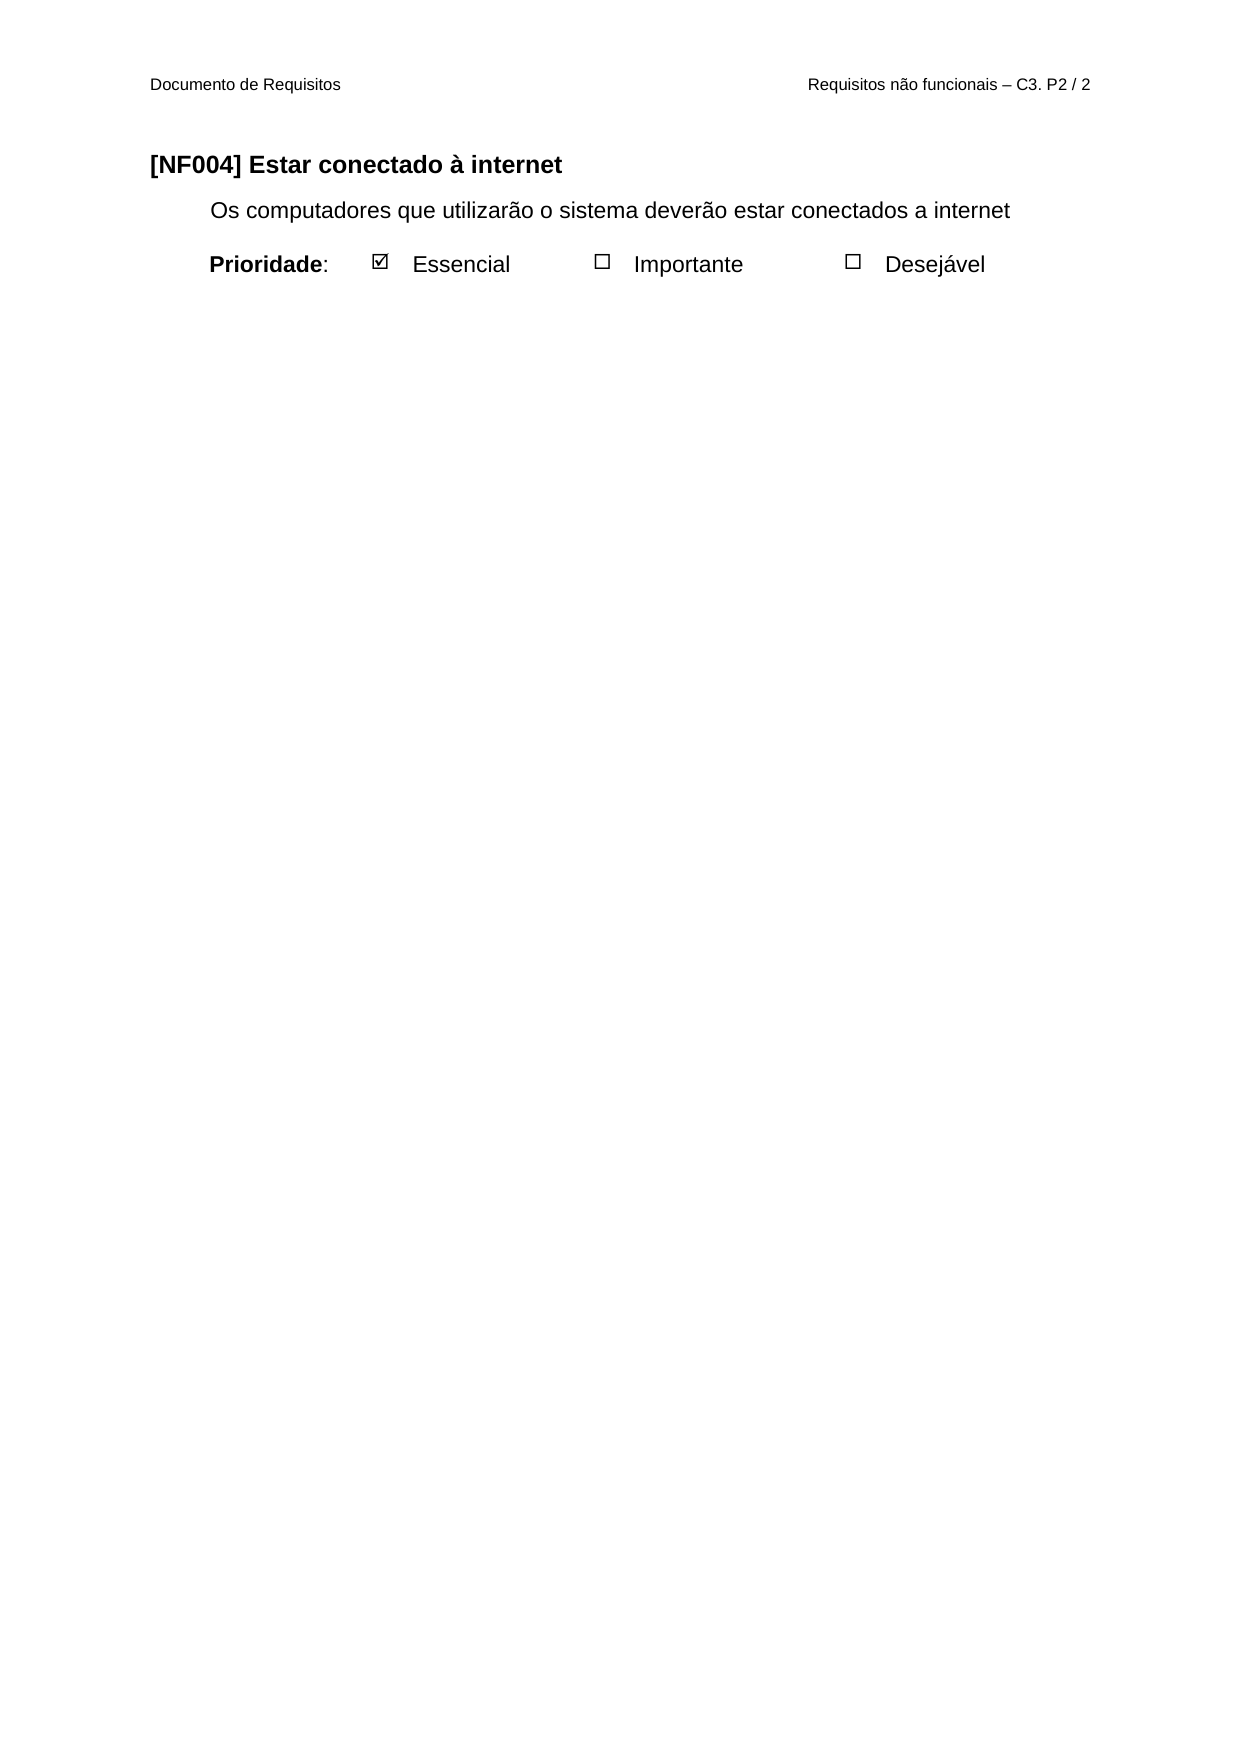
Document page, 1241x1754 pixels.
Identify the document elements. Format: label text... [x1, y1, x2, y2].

table_header Importante [623, 230, 829, 299]
text Os computadores que utilizarão o sistema deverão estar conectados a internet [210, 197, 1090, 224]
text [NF004] Estar conectado à internet [150, 150, 1090, 179]
table_header  [357, 230, 401, 299]
table_header Essencial [401, 230, 578, 299]
table_header  [829, 230, 873, 299]
table_header Prioridade: [194, 230, 357, 299]
table_header Desejável [874, 230, 1017, 299]
table_header  [578, 230, 622, 299]
